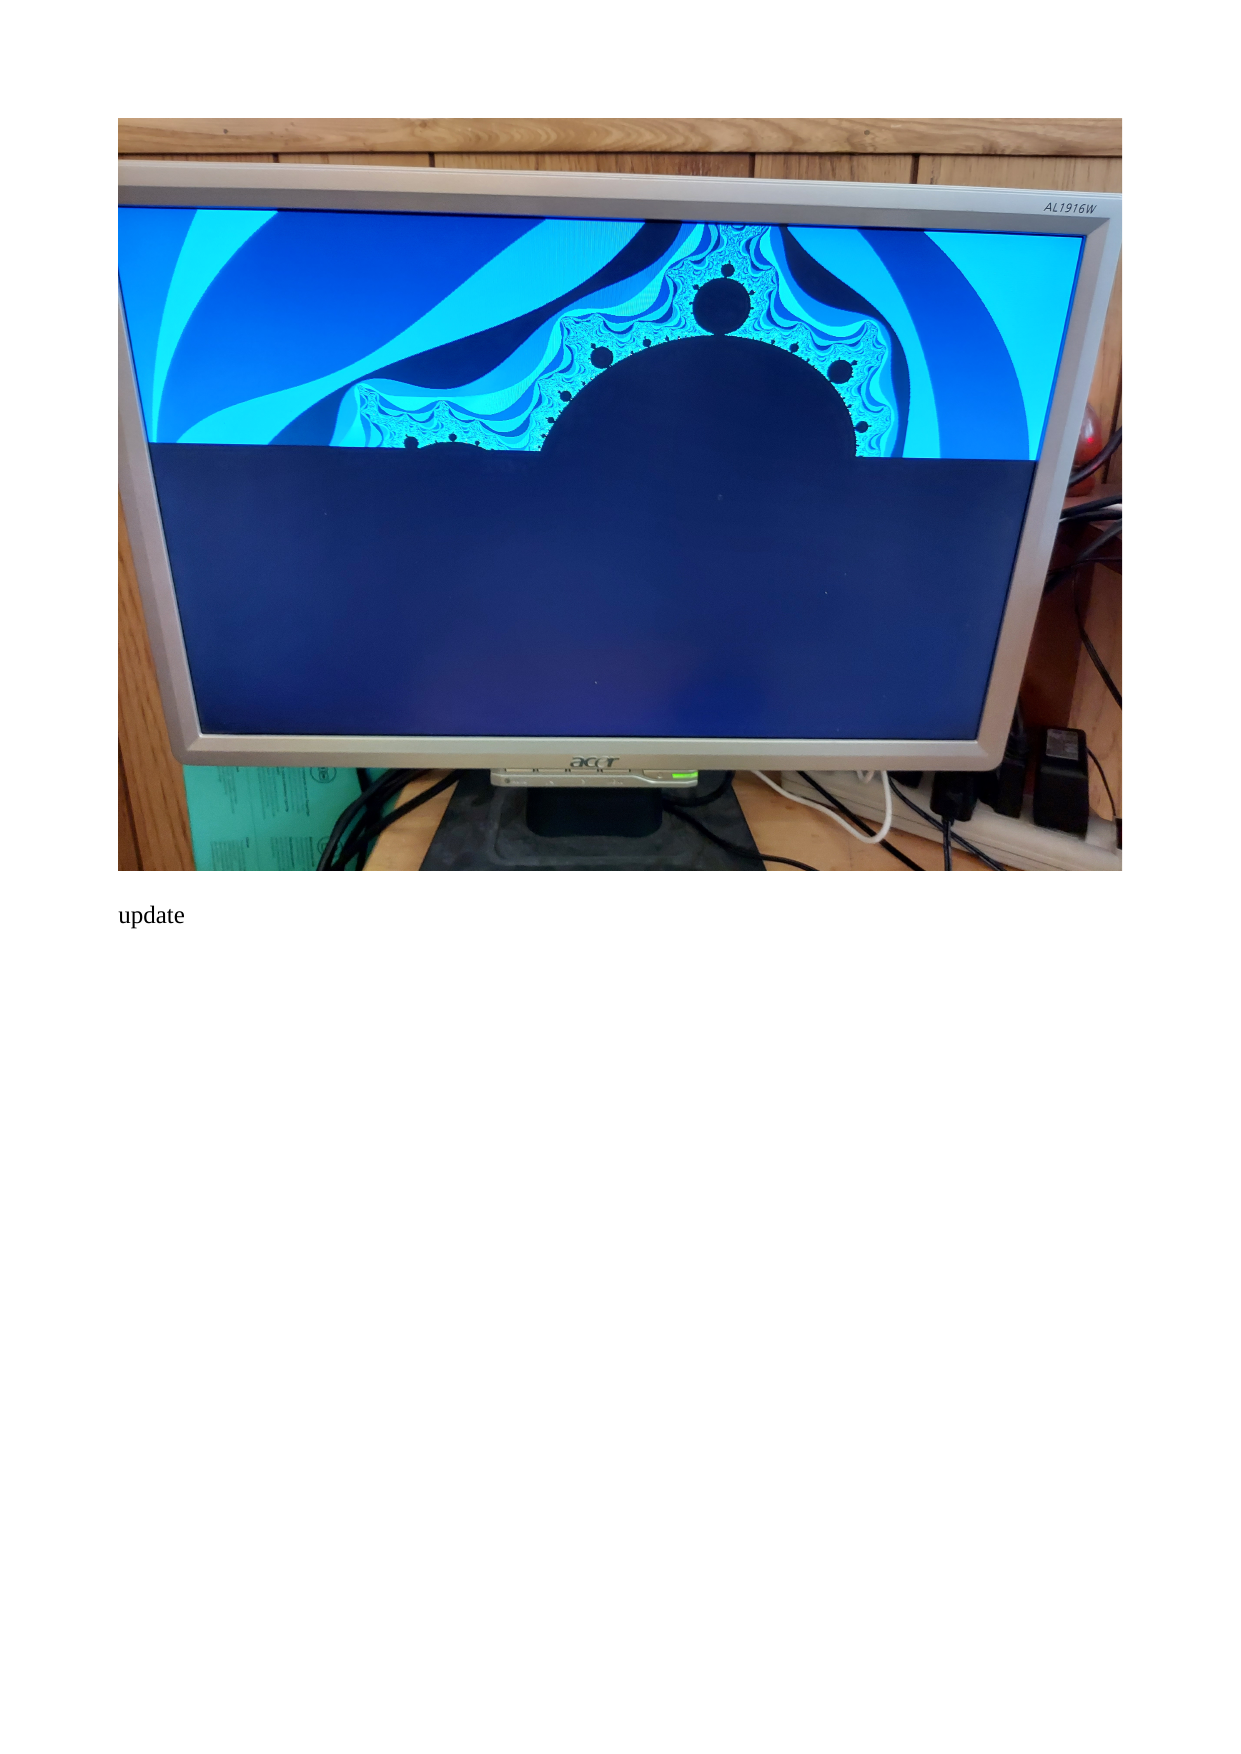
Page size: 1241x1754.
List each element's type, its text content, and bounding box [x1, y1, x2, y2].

picture [118, 118, 1123, 871]
text update [118, 900, 1122, 928]
